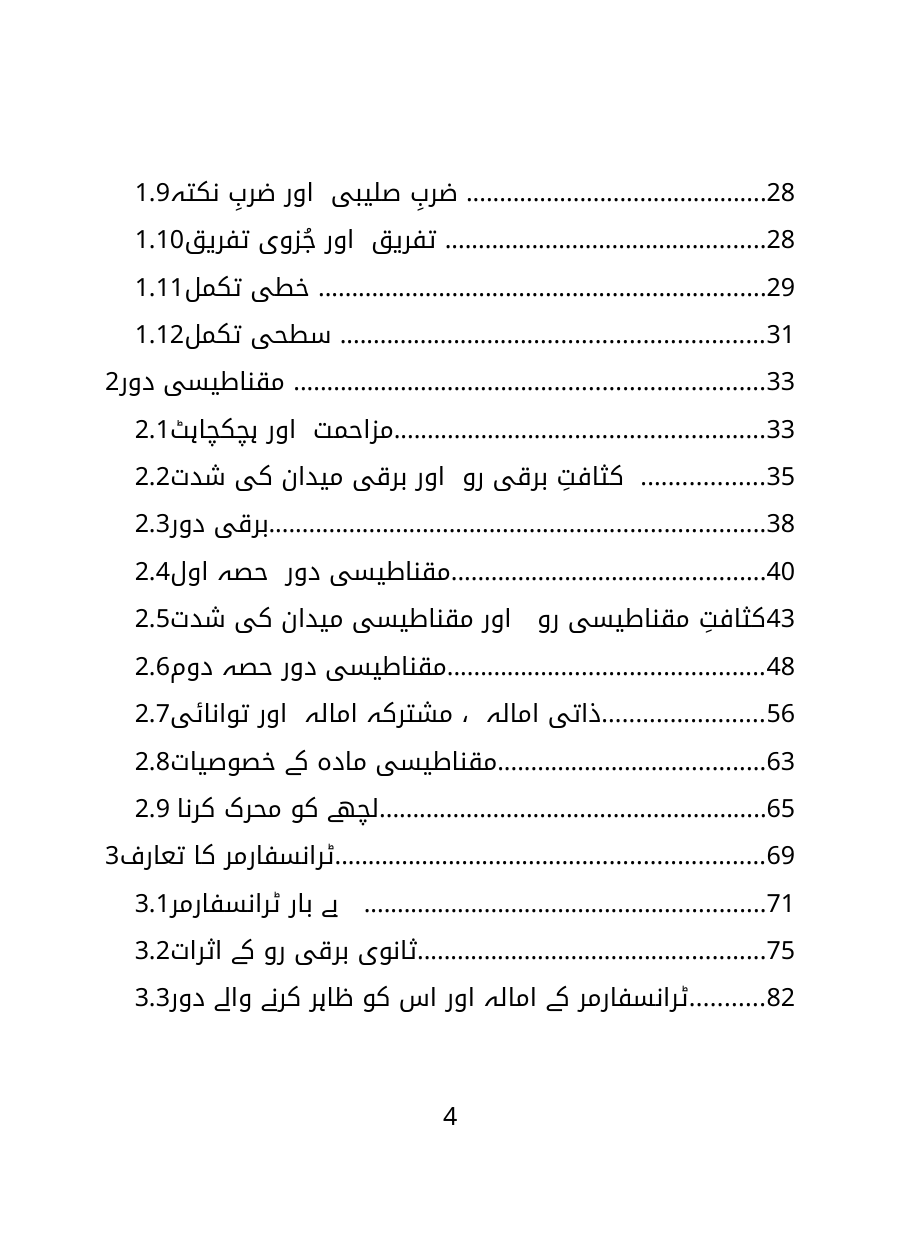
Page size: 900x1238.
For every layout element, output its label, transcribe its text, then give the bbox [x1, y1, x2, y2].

text 2.9 لچھے کو محرک کرنا 65 [134, 785, 795, 833]
text 3.1بے بار ٹرانسفارمر 71 [134, 880, 795, 927]
text 1.12سطحی تکمل 31 [134, 311, 795, 359]
text 3ٹرانسفارمر کا تعارف 69 [105, 833, 795, 880]
text 2.1مزاحمت اور ہچکچاہٹ 33 [134, 406, 795, 453]
text 3.2ثانوی برقی رو کے اثرات 75 [134, 927, 795, 975]
text 1.11خطی تکمل 29 [134, 264, 795, 311]
text 1.9ضربِ صلیبی اور ضربِ نکتہ 28 [134, 169, 795, 216]
text 2.4مقناطیسی دور حصہ اول 40 [134, 548, 795, 596]
text 2.3برقی دور 38 [134, 501, 795, 548]
text 2.6مقناطیسی دور حصہ دوم 48 [134, 643, 795, 690]
text 3.3ٹرانسفارمر کے امالہ اور اس کو ظاہر کرنے والے دور 82 [134, 975, 795, 1022]
text 1.10تفریق اور جُزوی تفریق 28 [134, 216, 795, 264]
text 2.8مقناطیسی مادہ کے خصوصیات 63 [134, 738, 795, 785]
text 2.5کثافتِ مقناطیسی رو اور مقناطیسی میدان کی شدت 43 [134, 596, 795, 643]
text 2.7ذاتی امالہ ، مشترکہ امالہ اور توانائی 56 [134, 690, 795, 738]
text 2.2کثافتِ برقی رو اور برقی میدان کی شدت 35 [134, 453, 795, 501]
text 2مقناطیسی دور 33 [105, 359, 795, 406]
